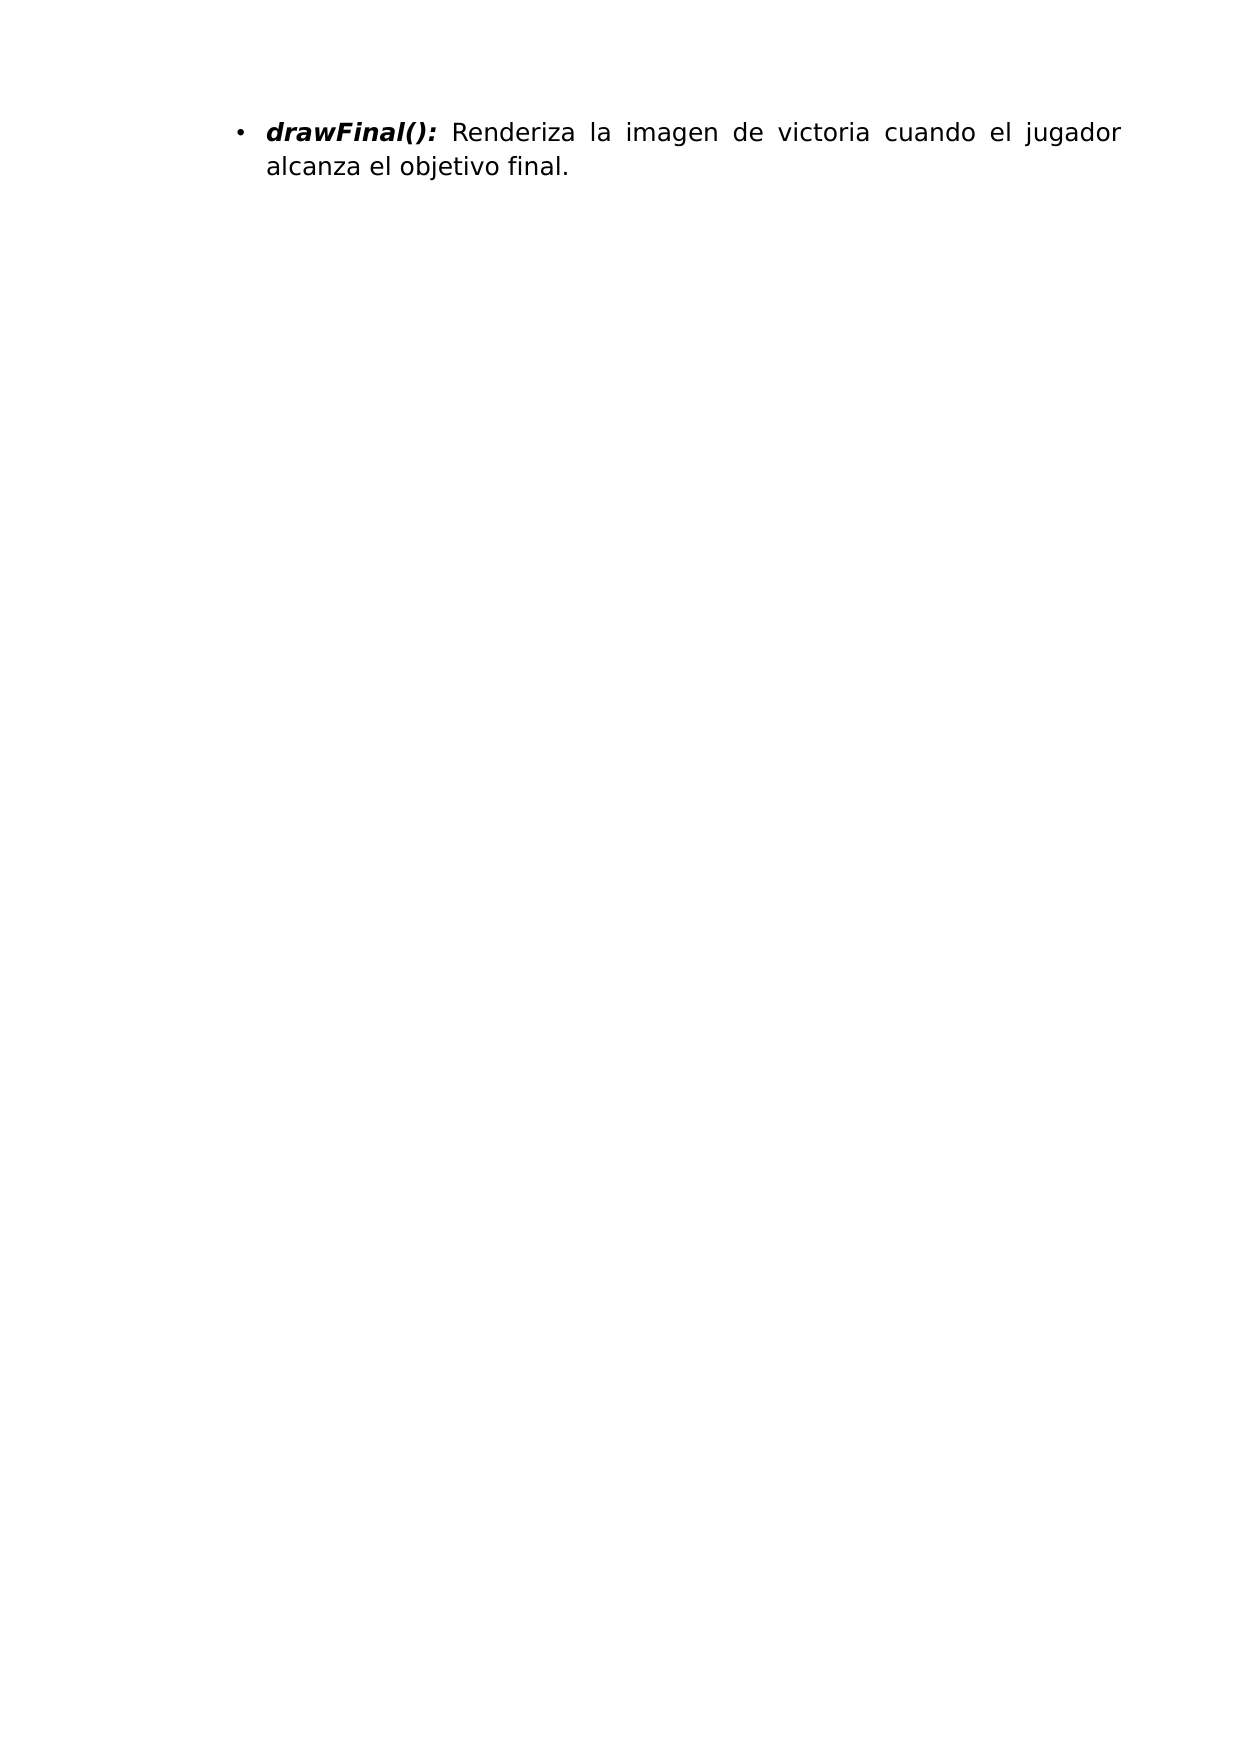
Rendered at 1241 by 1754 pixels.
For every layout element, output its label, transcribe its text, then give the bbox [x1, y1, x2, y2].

list drawFinal(): Renderiza la imagen de victoria cuando el jugador alcanza el objetivo final. [236, 118, 1122, 181]
